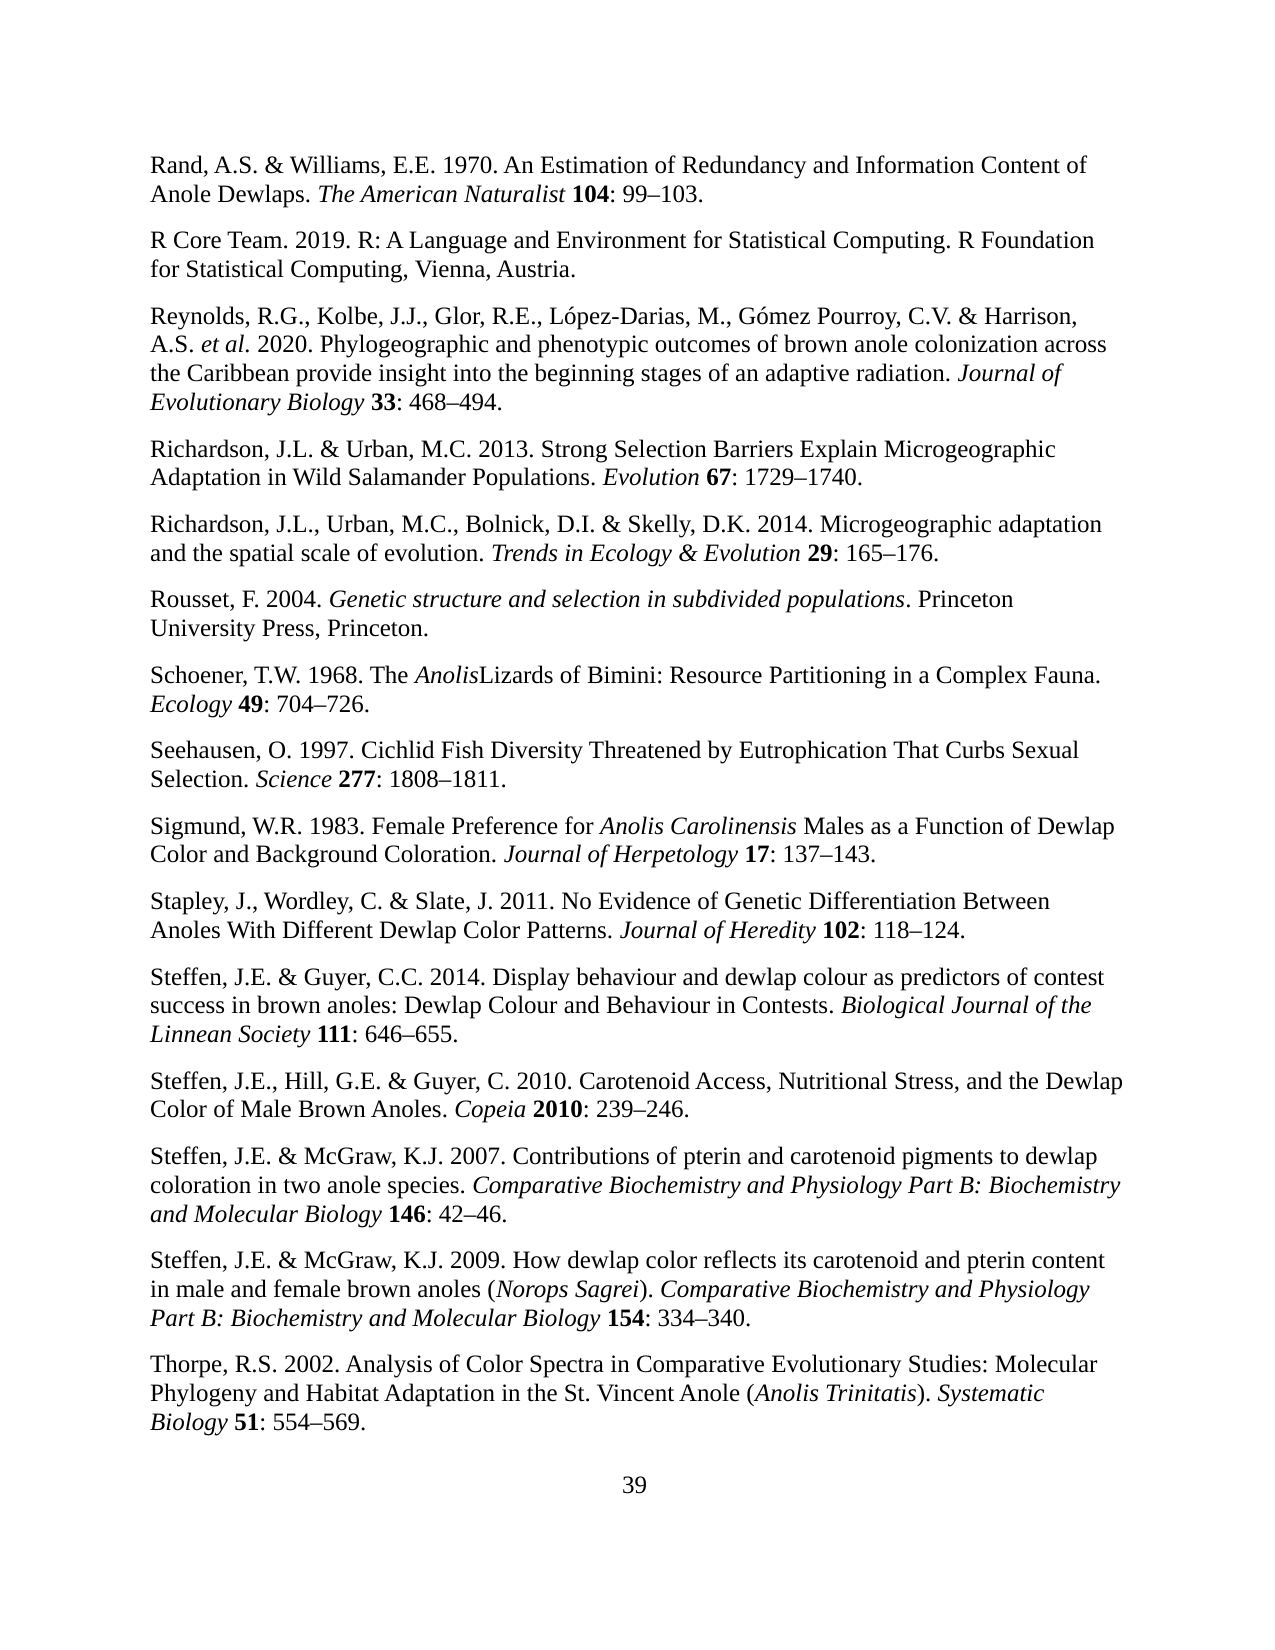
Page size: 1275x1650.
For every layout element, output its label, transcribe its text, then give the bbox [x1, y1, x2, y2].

text Reynolds, R.G., Kolbe, J.J., Glor, R.E., López-Darias, M., Gómez Pourroy, C.V. & Harrison, A.S. et al. 2020. Phylogeographic and phenotypic outcomes of brown anole colonization across the Caribbean provide insight into the beginning stages of an adaptive radiation. Journal of Evolutionary Biology 33: 468–494. [150, 301, 1125, 416]
text Seehausen, O. 1997. Cichlid Fish Diversity Threatened by Eutrophication That Curbs Sexual Selection. Science 277: 1808–1811. [150, 735, 1125, 793]
text Richardson, J.L., Urban, M.C., Bolnick, D.I. & Skelly, D.K. 2014. Microgeographic adaptation and the spatial scale of evolution. Trends in Ecology & Evolution 29: 165–176. [150, 509, 1125, 567]
text Schoener, T.W. 1968. The AnolisLizards of Bimini: Resource Partitioning in a Complex Fauna. Ecology 49: 704–726. [150, 660, 1125, 717]
text Steffen, J.E. & McGraw, K.J. 2007. Contributions of pterin and carotenoid pigments to dewlap coloration in two anole species. Comparative Biochemistry and Physiology Part B: Biochemistry and Molecular Biology 146: 42–46. [150, 1141, 1125, 1227]
text Rand, A.S. & Williams, E.E. 1970. An Estimation of Redundancy and Information Content of Anole Dewlaps. The American Naturalist 104: 99–103. [150, 150, 1125, 207]
text Steffen, J.E. & Guyer, C.C. 2014. Display behaviour and dewlap colour as predictors of contest success in brown anoles: Dewlap Colour and Behaviour in Contests. Biological Journal of the Linnean Society 111: 646–655. [150, 962, 1125, 1048]
text Thorpe, R.S. 2002. Analysis of Color Spectra in Comparative Evolutionary Studies: Molecular Phylogeny and Habitat Adaptation in the St. Vincent Anole (Anolis Trinitatis). Systematic Biology 51: 554–569. [150, 1349, 1125, 1436]
text Steffen, J.E. & McGraw, K.J. 2009. How dewlap color reflects its carotenoid and pterin content in male and female brown anoles (Norops Sagrei). Comparative Biochemistry and Physiology Part B: Biochemistry and Molecular Biology 154: 334–340. [150, 1245, 1125, 1332]
text Sigmund, W.R. 1983. Female Preference for Anolis Carolinensis Males as a Function of Dewlap Color and Background Coloration. Journal of Herpetology 17: 137–143. [150, 811, 1125, 868]
text R Core Team. 2019. R: A Language and Environment for Statistical Computing. R Foundation for Statistical Computing, Vienna, Austria. [150, 225, 1125, 283]
text Richardson, J.L. & Urban, M.C. 2013. Strong Selection Barriers Explain Microgeographic Adaptation in Wild Salamander Populations. Evolution 67: 1729–1740. [150, 434, 1125, 491]
text Stapley, J., Wordley, C. & Slate, J. 2011. No Evidence of Genetic Differentiation Between Anoles With Different Dewlap Color Patterns. Journal of Heredity 102: 118–124. [150, 886, 1125, 944]
text Rousset, F. 2004. Genetic structure and selection in subdivided populations. Princeton University Press, Princeton. [150, 584, 1125, 642]
text Steffen, J.E., Hill, G.E. & Guyer, C. 2010. Carotenoid Access, Nutritional Stress, and the Dewlap Color of Male Brown Anoles. Copeia 2010: 239–246. [150, 1066, 1125, 1123]
